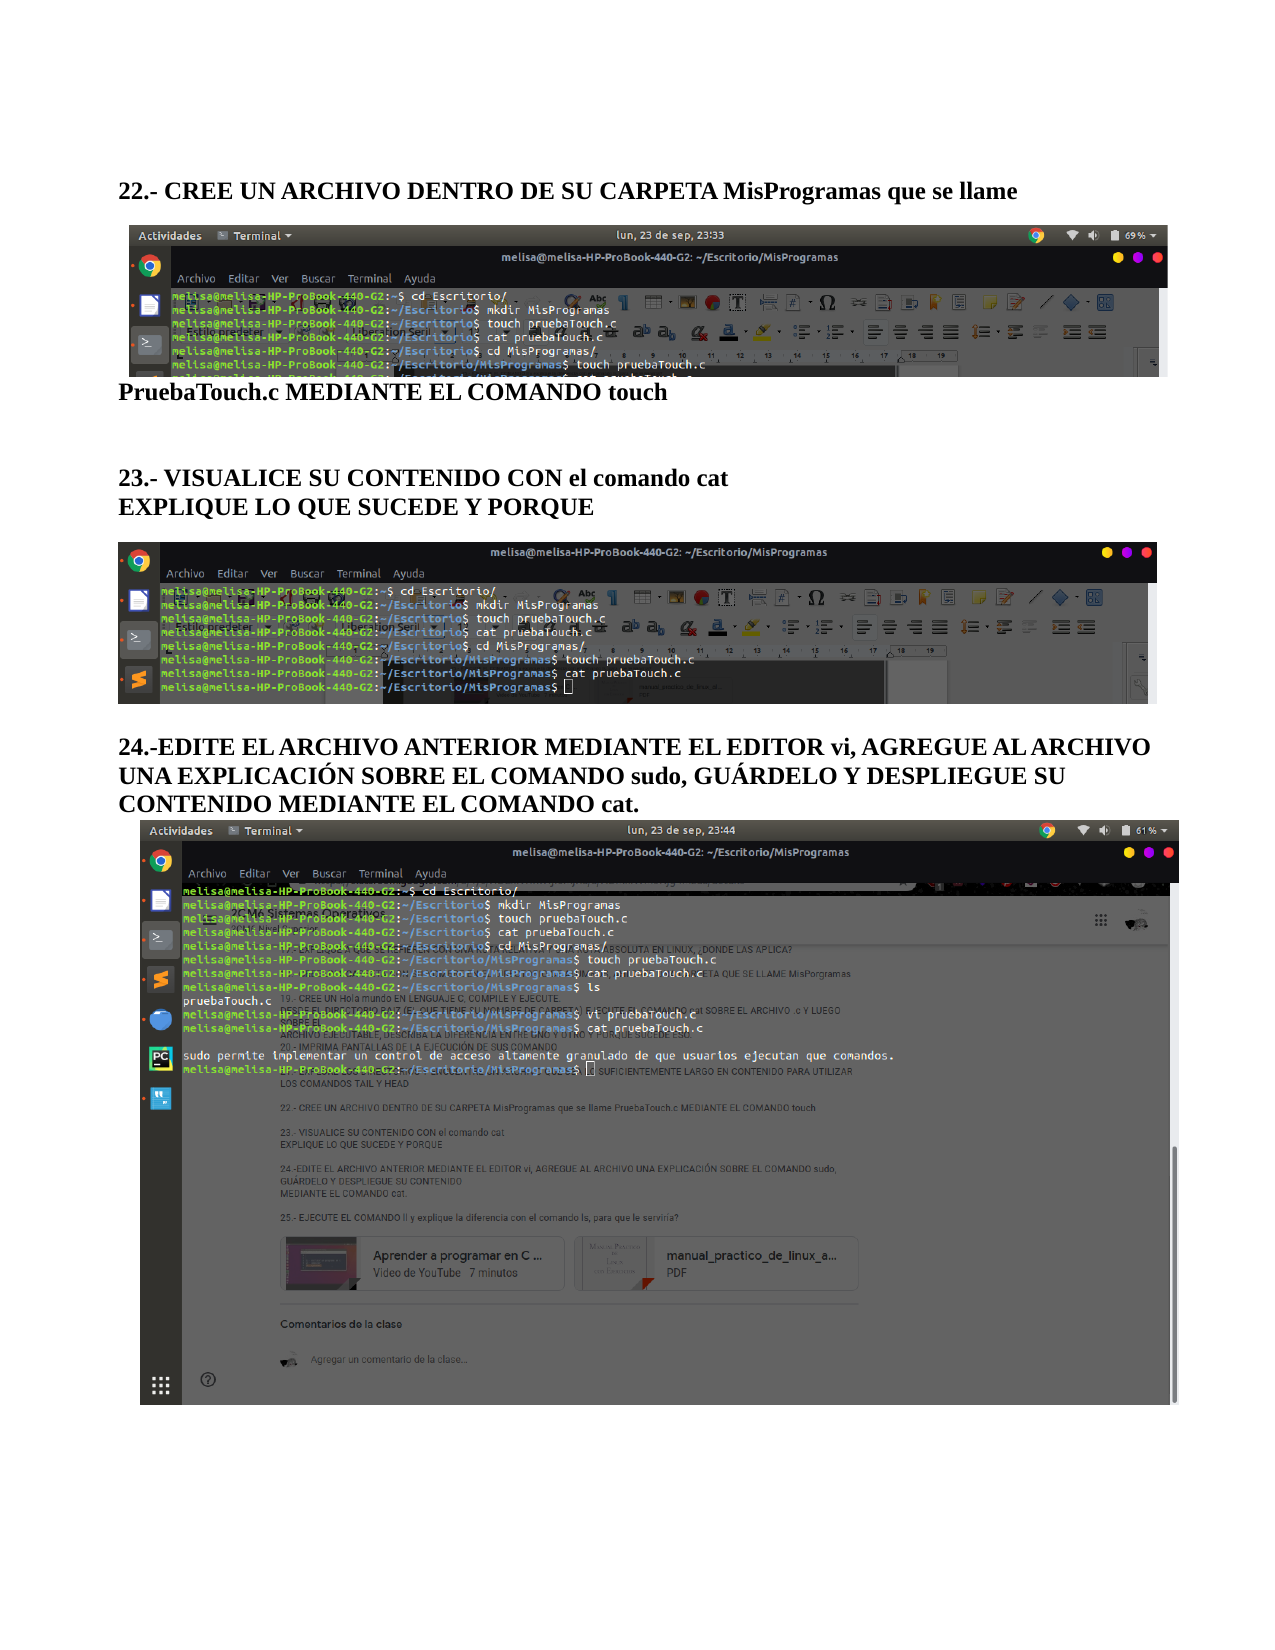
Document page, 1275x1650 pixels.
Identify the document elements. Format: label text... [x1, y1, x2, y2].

text 22.- CREE UN ARCHIVO DENTRO DE SU CARPETA MisProgramas que se llame PruebaTouch.c MEDIANTE EL COMANDO touch [118, 176, 1157, 405]
text 23.- VISUALICE SU CONTENIDO CON el comando cat EXPLIQUE LO QUE SUCEDE Y PORQUE [118, 434, 1157, 520]
picture [140, 820, 1179, 1405]
picture [118, 542, 1157, 647]
text 24.-EDITE EL ARCHIVO ANTERIOR MEDIANTE EL EDITOR vi, AGREGUE AL ARCHIVO UNA EXPLICACIÓN SOBRE EL COMANDO sudo, GUÁRDELO Y DESPLIEGUE SU CONTENIDO MEDIANTE EL COMANDO cat. [118, 732, 1157, 1433]
